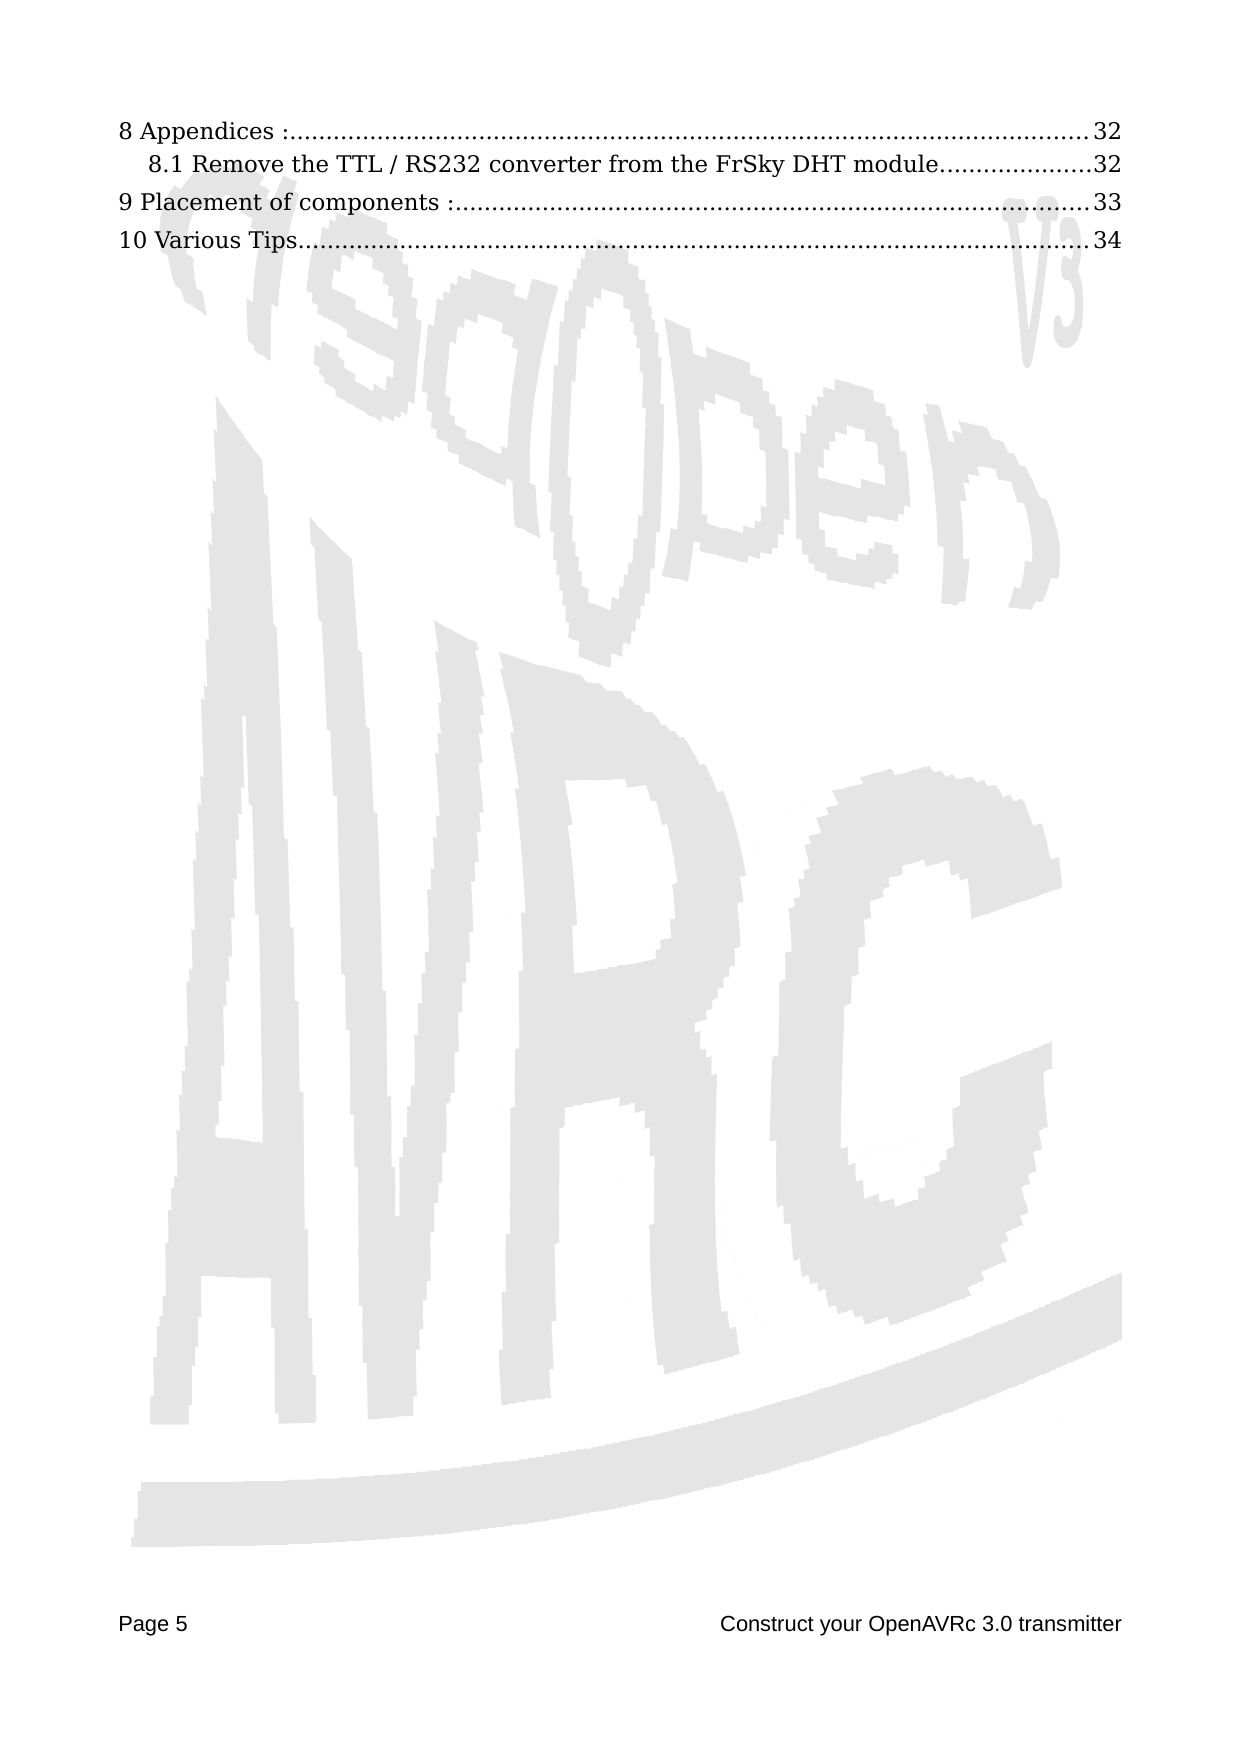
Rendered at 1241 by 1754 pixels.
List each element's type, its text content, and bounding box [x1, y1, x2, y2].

text 8.1 Remove the TTL / RS232 converter from the FrSky DHT module. 32 [148, 151, 1122, 177]
text 8 Appendices : 32 [118, 118, 1122, 145]
text 10 Various Tips 34 [118, 228, 1122, 254]
text 9 Placement of components : 33 [118, 189, 1122, 216]
